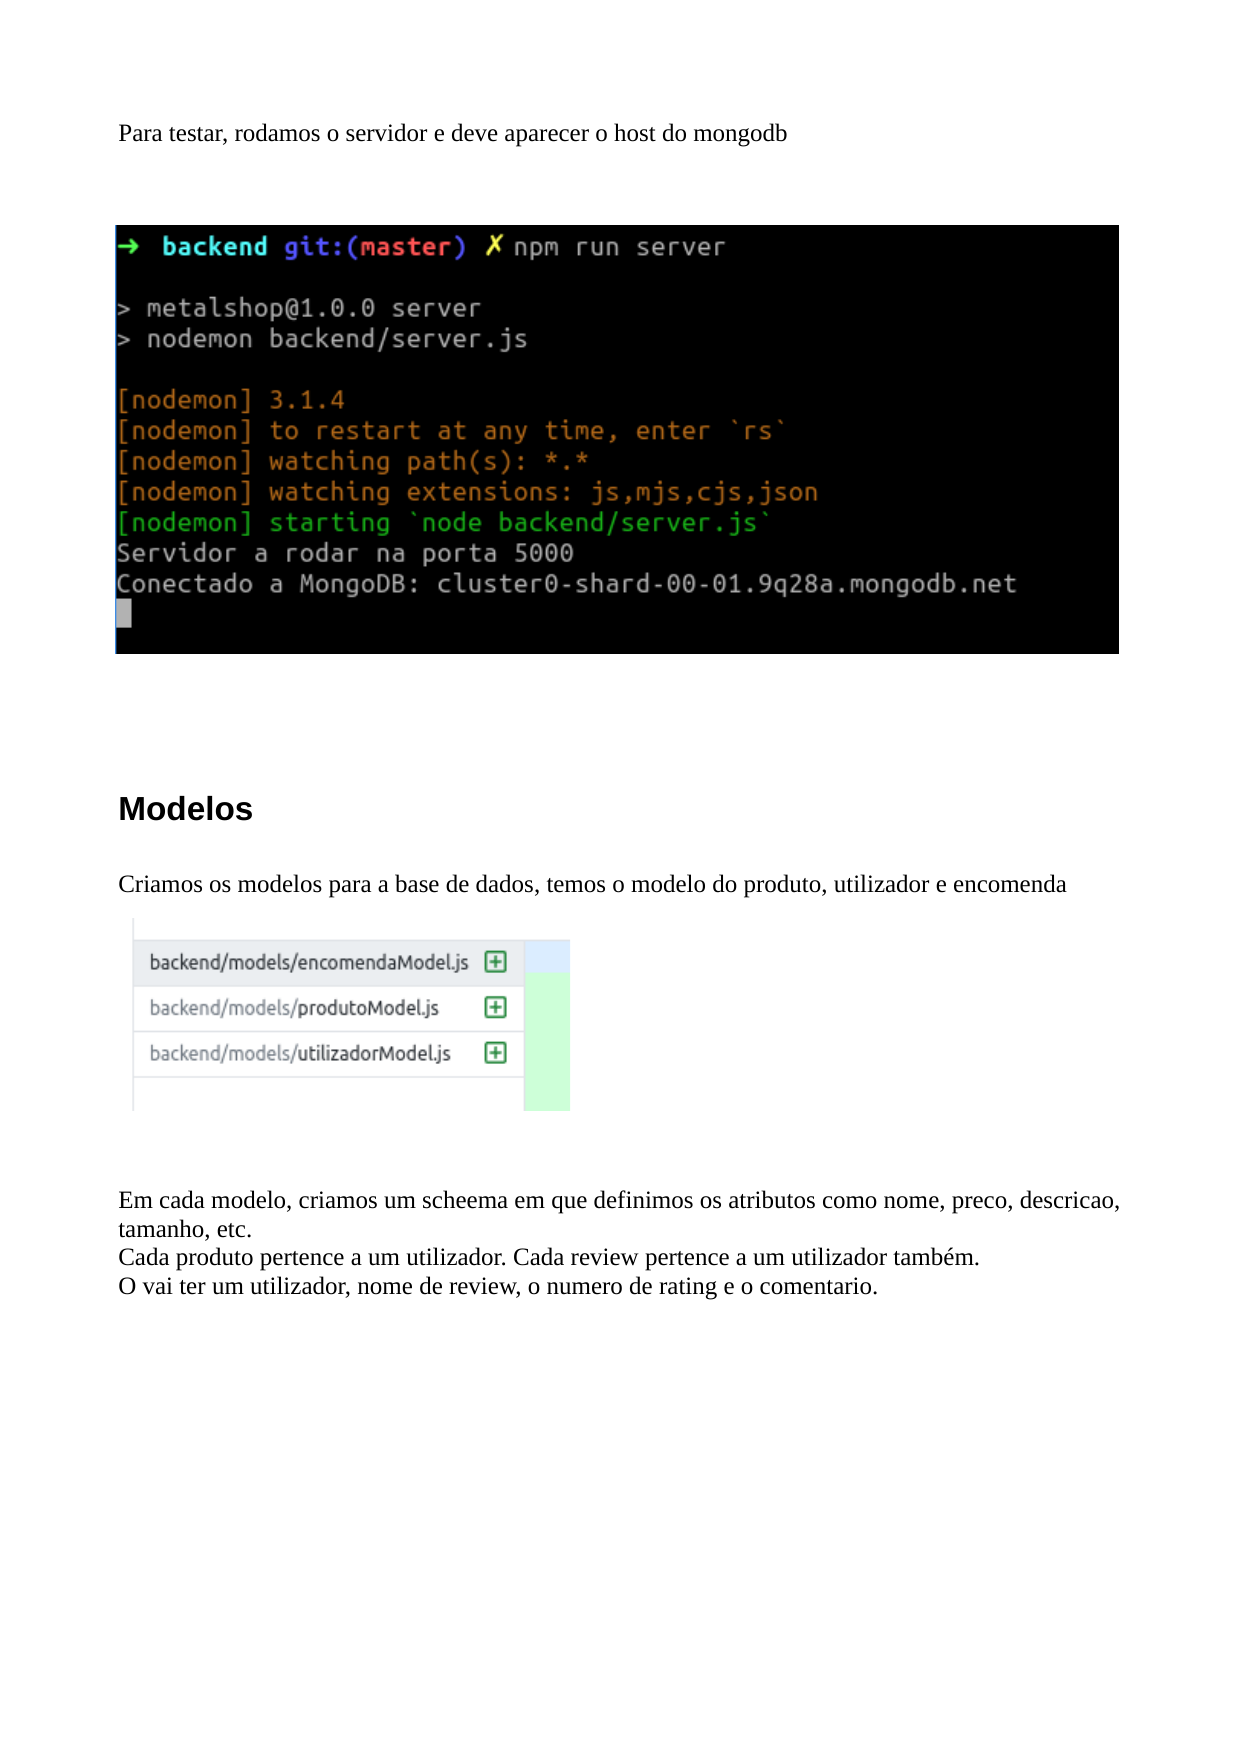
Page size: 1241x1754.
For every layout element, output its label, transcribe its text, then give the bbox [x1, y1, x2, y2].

picture [115, 225, 1119, 654]
text Cada produto pertence a um utilizador. Cada review pertence a um utilizador também. [118, 1242, 1122, 1271]
text Em cada modelo, criamos um scheema em que definimos os atributos como nome, preco, descricao, tamanho, etc. [118, 1185, 1122, 1242]
text Criamos os modelos para a base de dados, temos o modelo do produto, utilizador e encomenda [118, 869, 1122, 897]
text Para testar, rodamos o servidor e deve aparecer o host do mongodb [118, 118, 1122, 147]
text O vai ter um utilizador, nome de review, o numero de rating e o comentario. [118, 1271, 1122, 1300]
subtitle Modelos [118, 789, 1122, 827]
picture [117, 918, 571, 1111]
